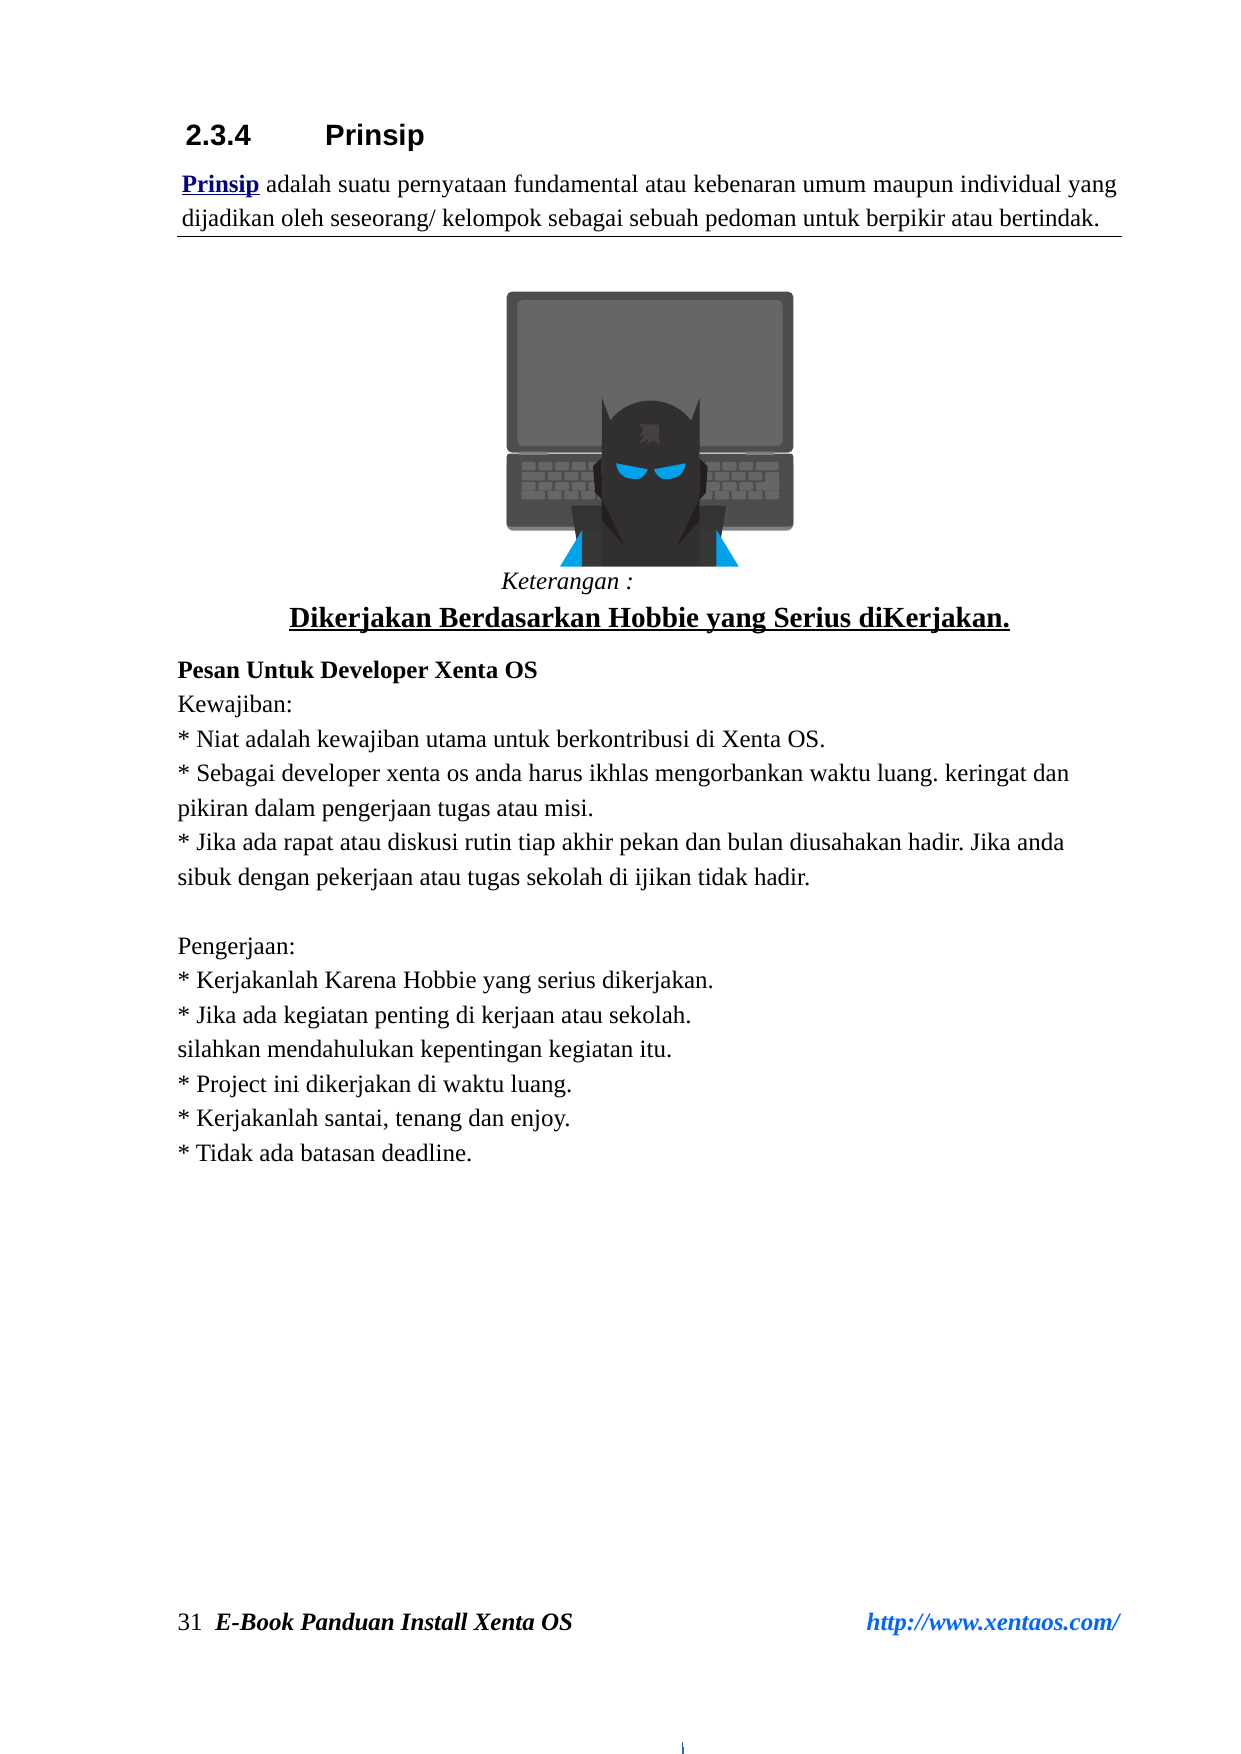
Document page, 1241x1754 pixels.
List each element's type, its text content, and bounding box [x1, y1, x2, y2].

subtitle Prinsip [177, 118, 1122, 152]
text Dikerjakan Berdasarkan Hobbie yang Serius diKerjakan. [177, 600, 1122, 634]
text Prinsip adalah suatu pernyataan fundamental atau kebenaran umum maupun individual yang dijadikan oleh seseorang/ kelompok sebagai sebuah pedoman untuk berpikir atau bertindak. [177, 164, 1122, 236]
text Keterangan : [501, 269, 798, 595]
text Pesan Untuk Developer Xenta OS Kewajiban: * Niat adalah kewajiban utama untuk berkontribusi di Xenta OS. * Sebagai developer xenta os anda harus ikhlas mengorbankan waktu luang. keringat dan pikiran dalam pengerjaan tugas atau misi. * Jika ada rapat atau diskusi rutin tiap akhir pekan dan bulan diusahakan hadir. Jika anda sibuk dengan pekerjaan atau tugas sekolah di ijikan tidak hadir. Pengerjaan: * Kerjakanlah Karena Hobbie yang serius dikerjakan. * Jika ada kegiatan penting di kerjaan atau sekolah. silahkan mendahulukan kepentingan kegiatan itu. * Project ini dikerjakan di waktu luang. * Kerjakanlah santai, tenang dan enjoy. * Tidak ada batasan deadline. [177, 655, 1122, 1166]
